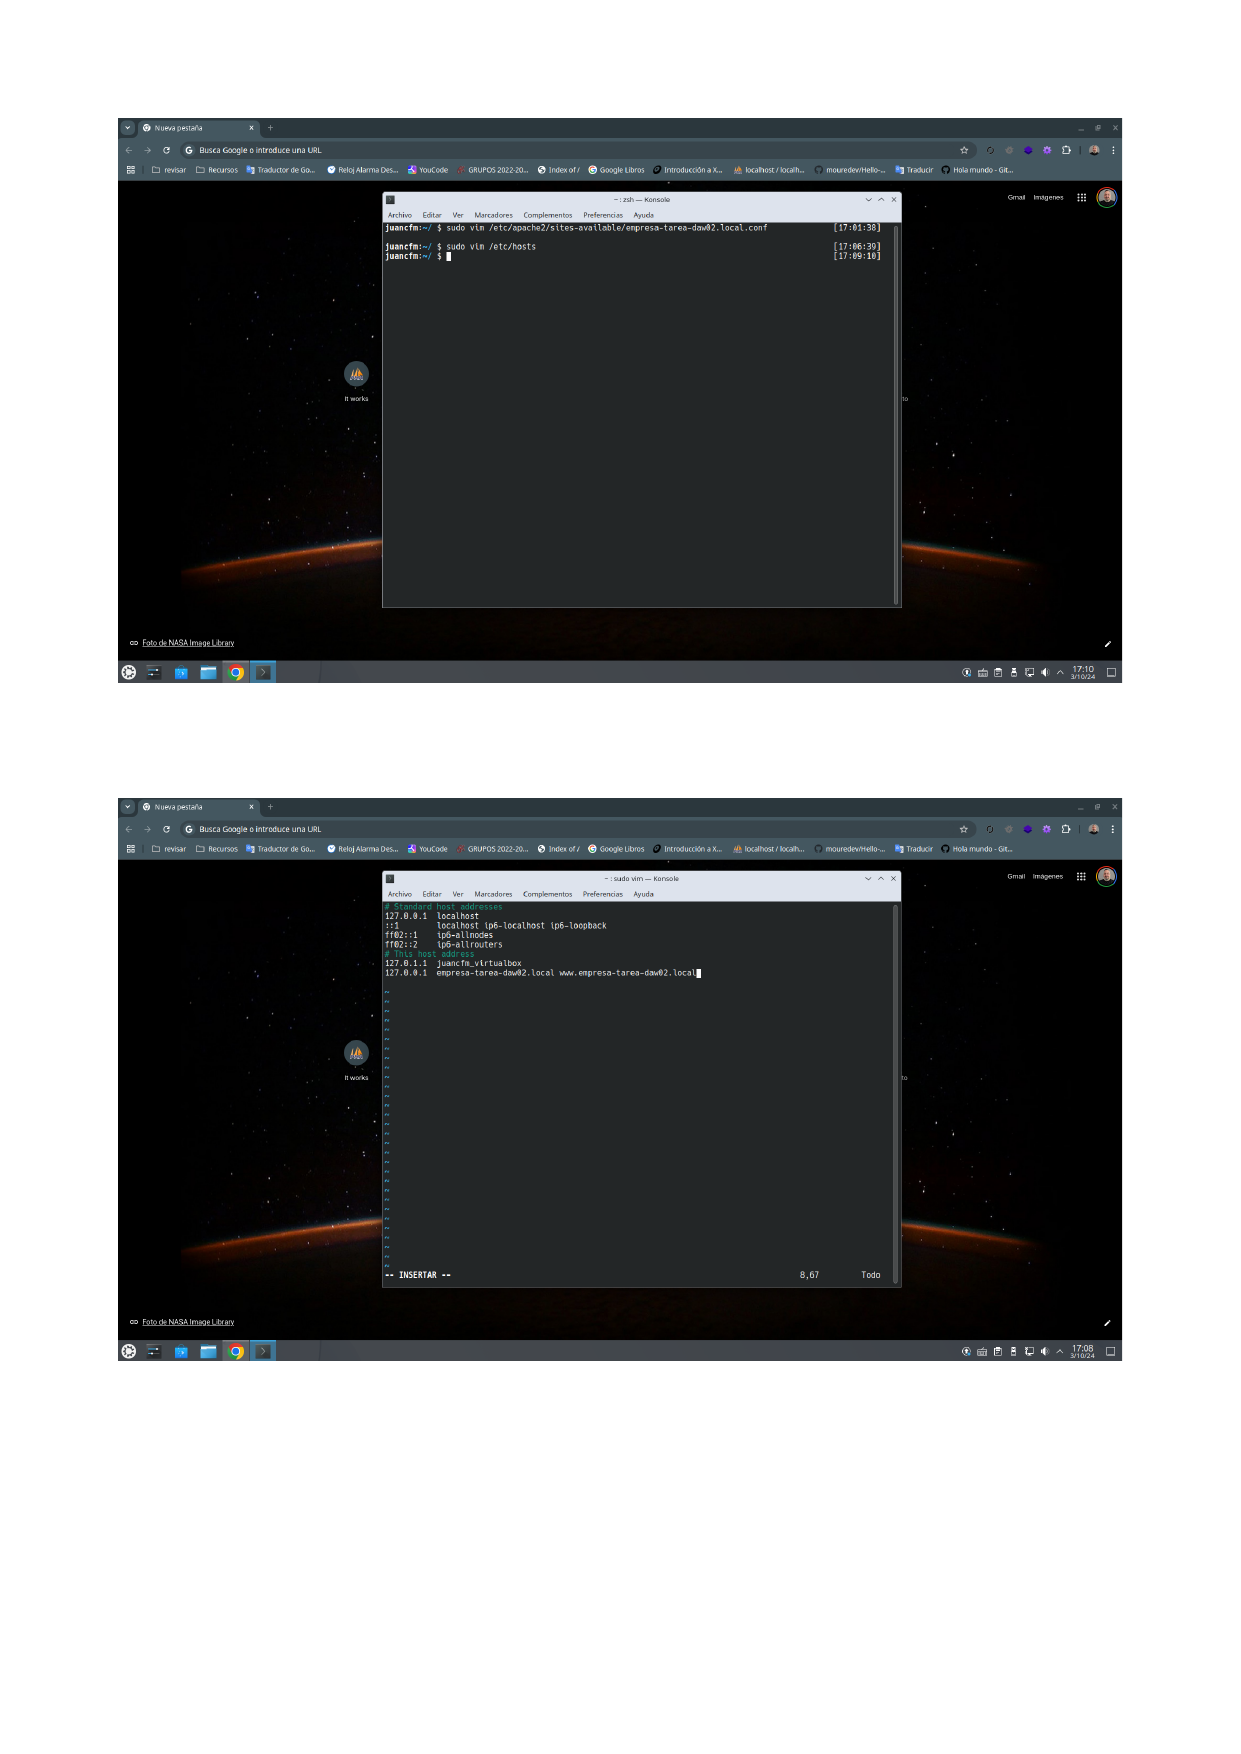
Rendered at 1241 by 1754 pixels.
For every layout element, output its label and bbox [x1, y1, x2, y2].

picture [118, 798, 1123, 1361]
picture [118, 118, 1123, 683]
